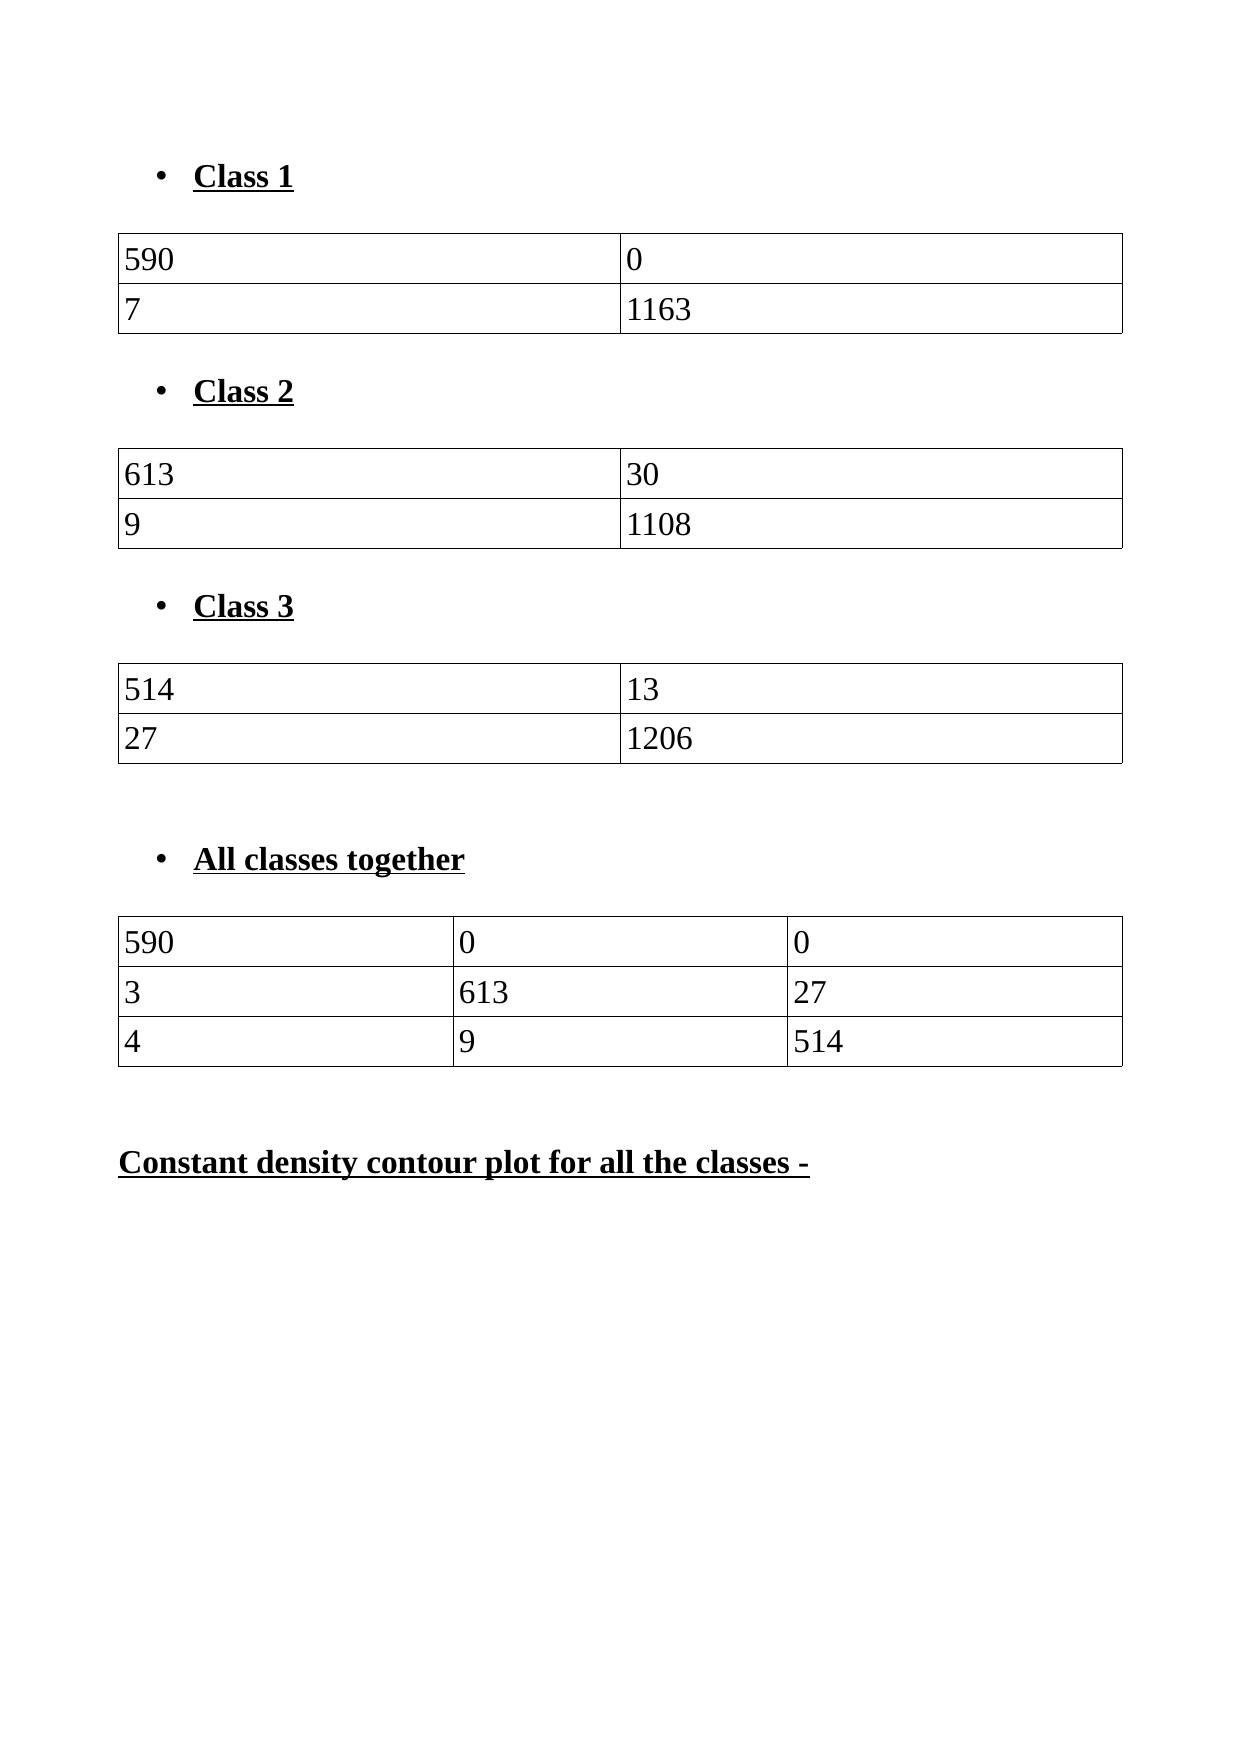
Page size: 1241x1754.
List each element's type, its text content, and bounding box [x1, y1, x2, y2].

list All classes together [156, 839, 1122, 878]
table_header 613 [119, 449, 620, 498]
table_header 0 [788, 917, 1122, 966]
list Class 3 [156, 586, 1122, 624]
table_cell 1108 [621, 499, 1122, 548]
table_cell 613 [454, 967, 787, 1016]
table_cell 7 [119, 284, 620, 333]
table_header 590 [119, 234, 620, 283]
table_cell 514 [788, 1017, 1122, 1066]
table_header 30 [621, 449, 1122, 498]
table_header 514 [119, 664, 620, 713]
table_cell 27 [788, 967, 1122, 1016]
table_cell 9 [119, 499, 620, 548]
table_cell 3 [119, 967, 453, 1016]
table_cell 4 [119, 1017, 453, 1066]
text Constant density contour plot for all the classes - [118, 1143, 1122, 1181]
list Class 1 [156, 156, 1122, 195]
table_cell 9 [454, 1017, 787, 1066]
table_header 0 [454, 917, 787, 966]
table_header 13 [621, 664, 1122, 713]
list Class 2 [156, 371, 1122, 410]
table_header 590 [119, 917, 453, 966]
table_cell 1206 [621, 714, 1122, 763]
table_cell 1163 [621, 284, 1122, 333]
table_cell 27 [119, 714, 620, 763]
table_header 0 [621, 234, 1122, 283]
